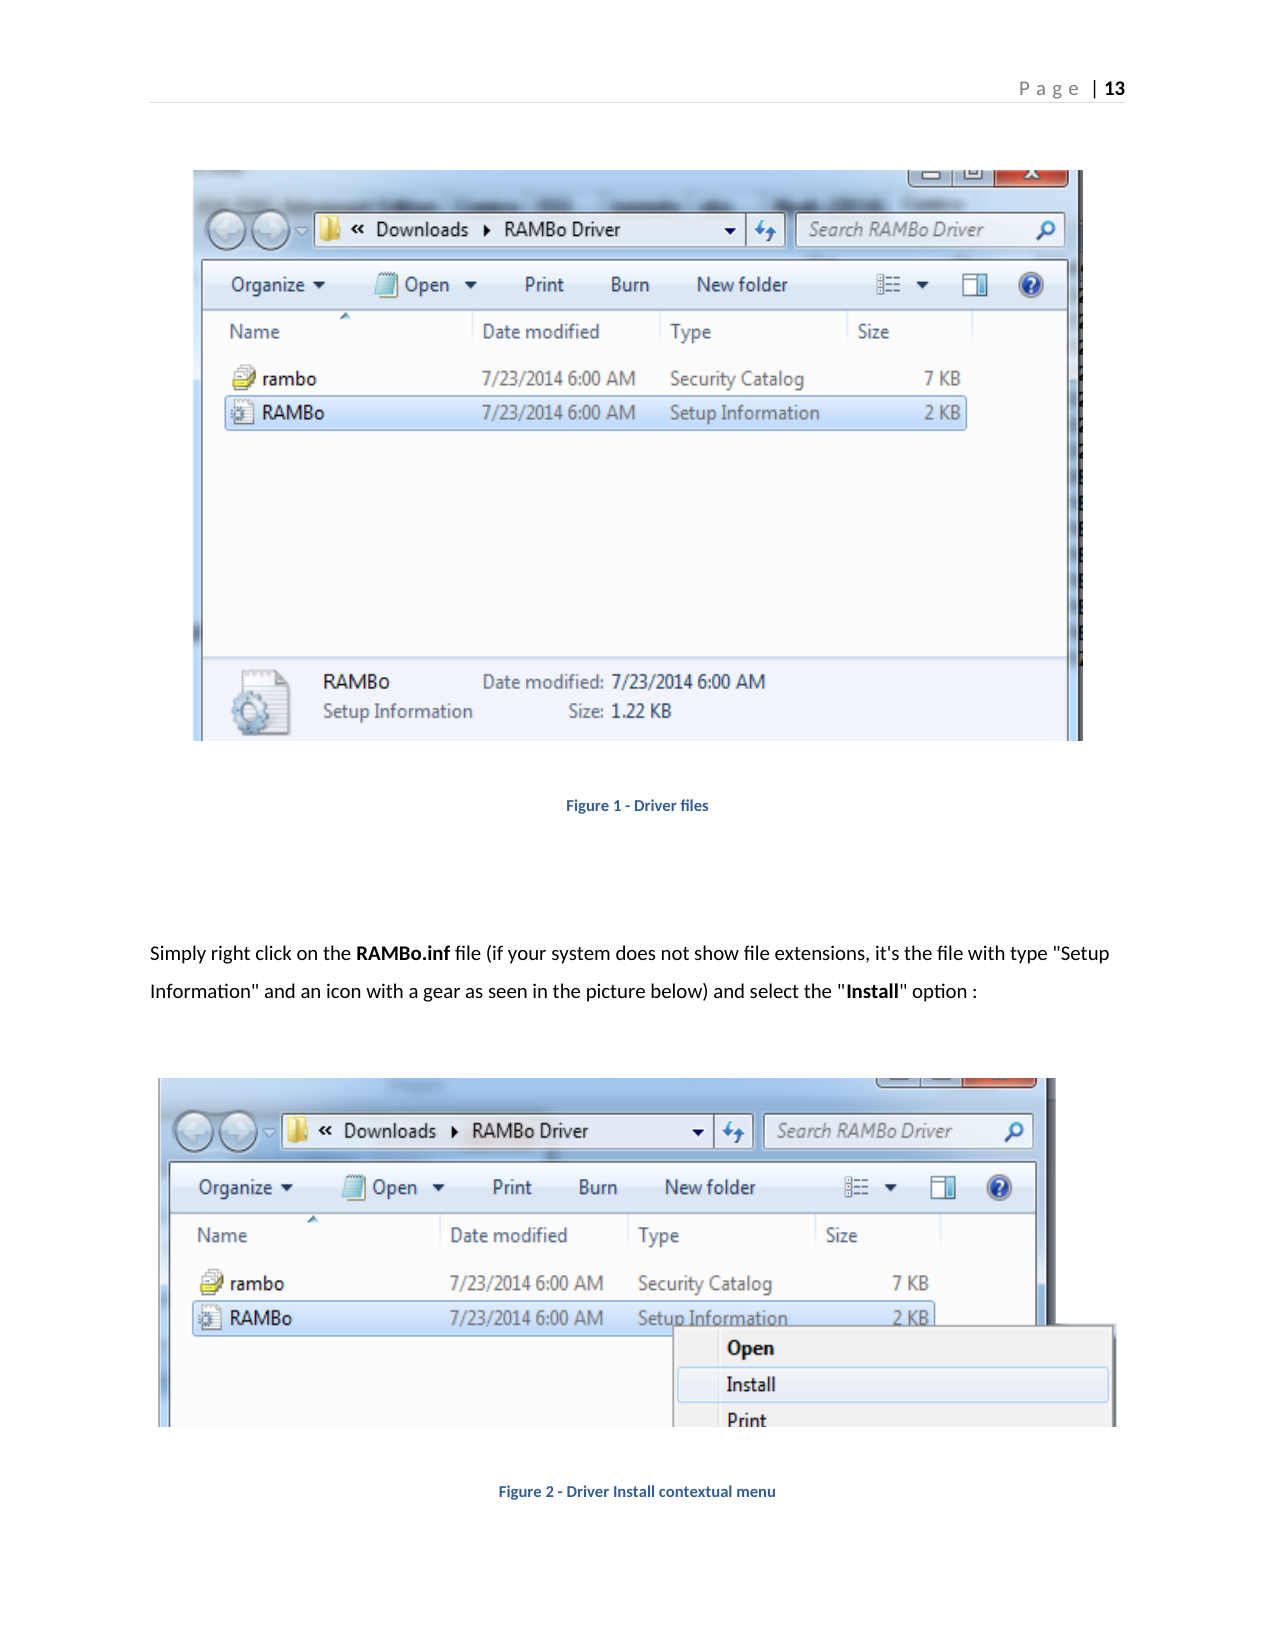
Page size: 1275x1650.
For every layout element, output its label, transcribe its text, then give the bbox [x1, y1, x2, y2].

text Figure 2 - Driver Install contextual menu [150, 1481, 1125, 1501]
text Simply right click on the RAMBo.inf file (if your system does not show file extensions, it's the file with type "Setup Information" and an icon with a gear as seen in the picture below) and select the "Install" option : [150, 940, 1125, 1003]
text Figure 1 - Driver files [150, 795, 1125, 815]
